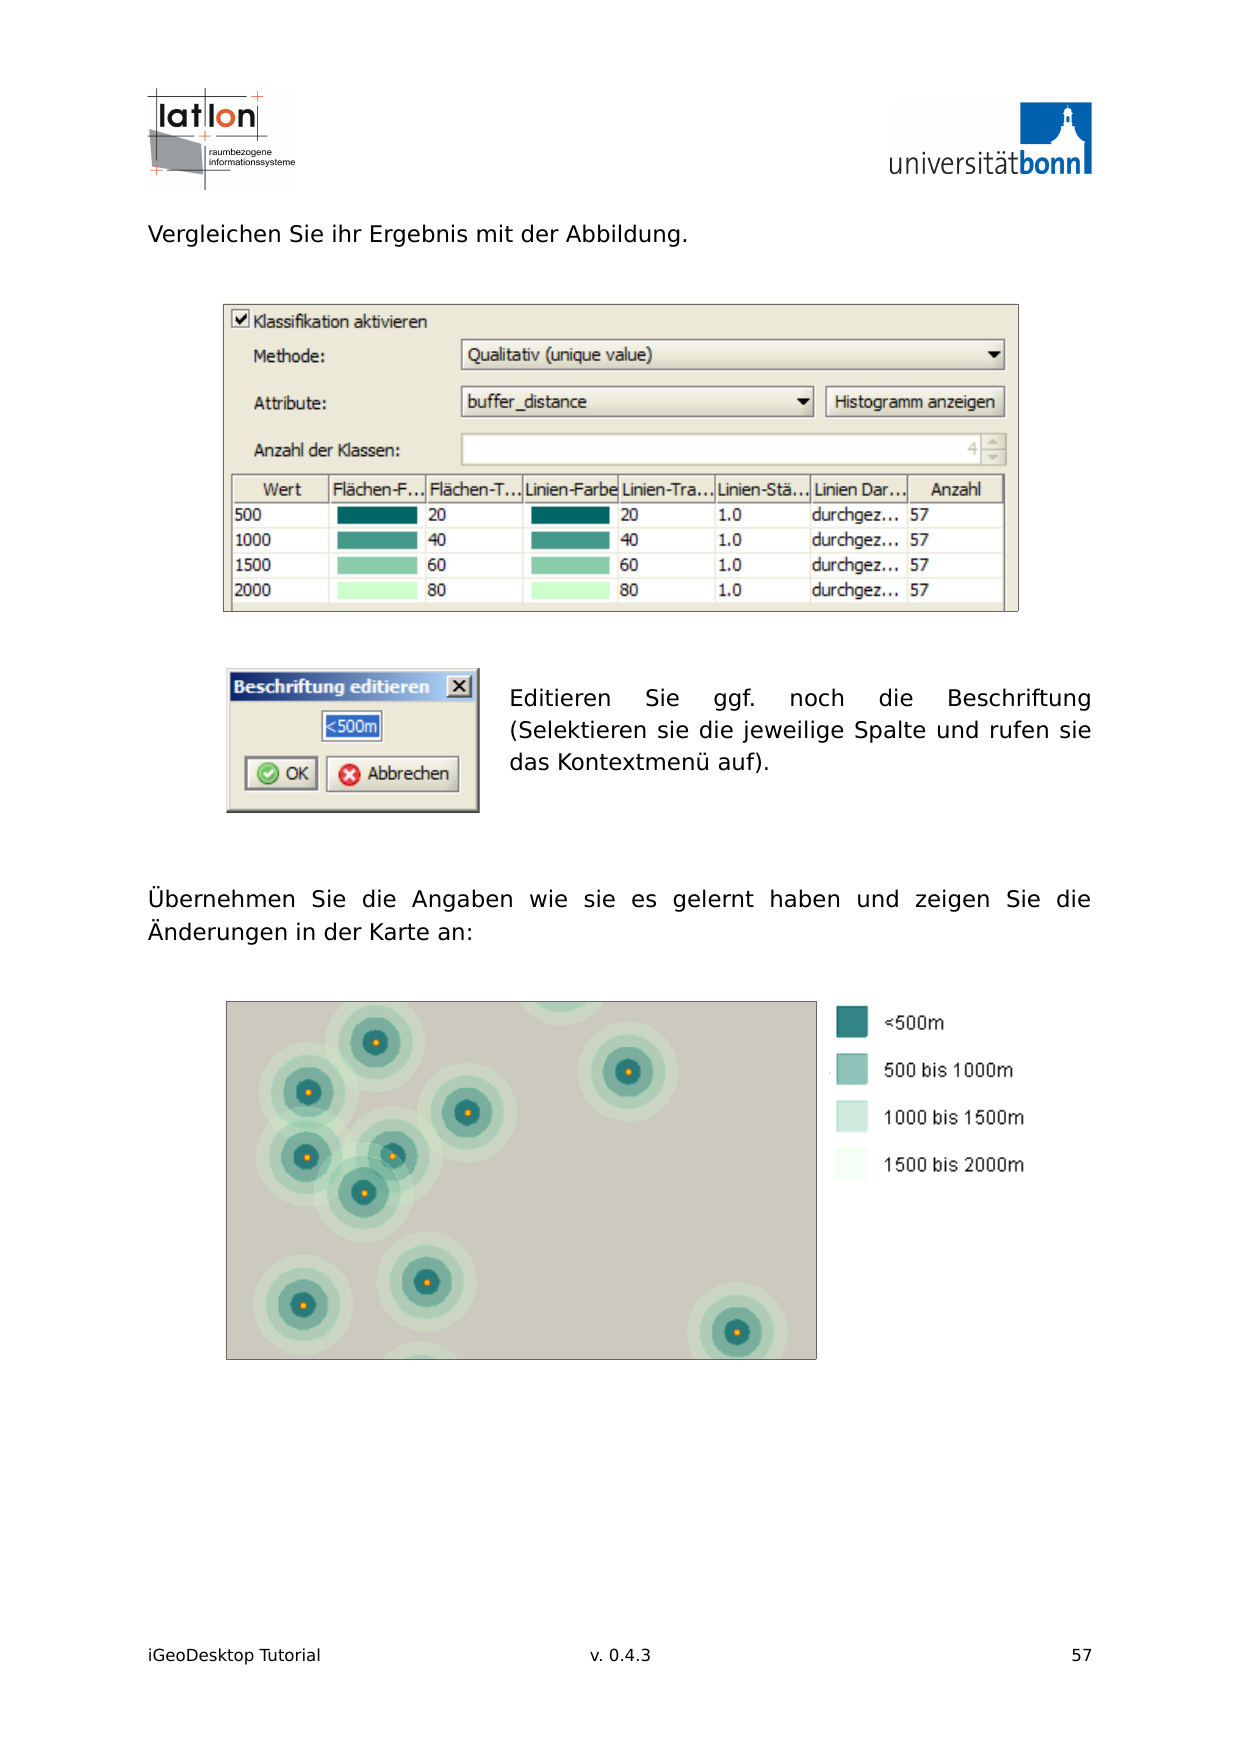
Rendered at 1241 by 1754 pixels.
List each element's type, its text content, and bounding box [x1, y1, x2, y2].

text Übernehmen Sie die Angaben wie sie es gelernt haben und zeigen Sie die Änderungen in der Karte an: [148, 887, 1092, 977]
picture [227, 1002, 816, 1359]
picture [226, 668, 480, 813]
text Vergleichen Sie ihr Ergebnis mit der Abbildung. [148, 221, 1092, 280]
picture [889, 102, 1093, 174]
picture [147, 88, 295, 190]
text Editieren Sie ggf. noch die Beschriftung (Selektieren sie die jeweilige Spalte und rufen sie das Kontextmenü auf). [480, 685, 1092, 776]
picture [829, 1001, 1039, 1186]
picture [224, 305, 1018, 611]
text [148, 685, 226, 776]
